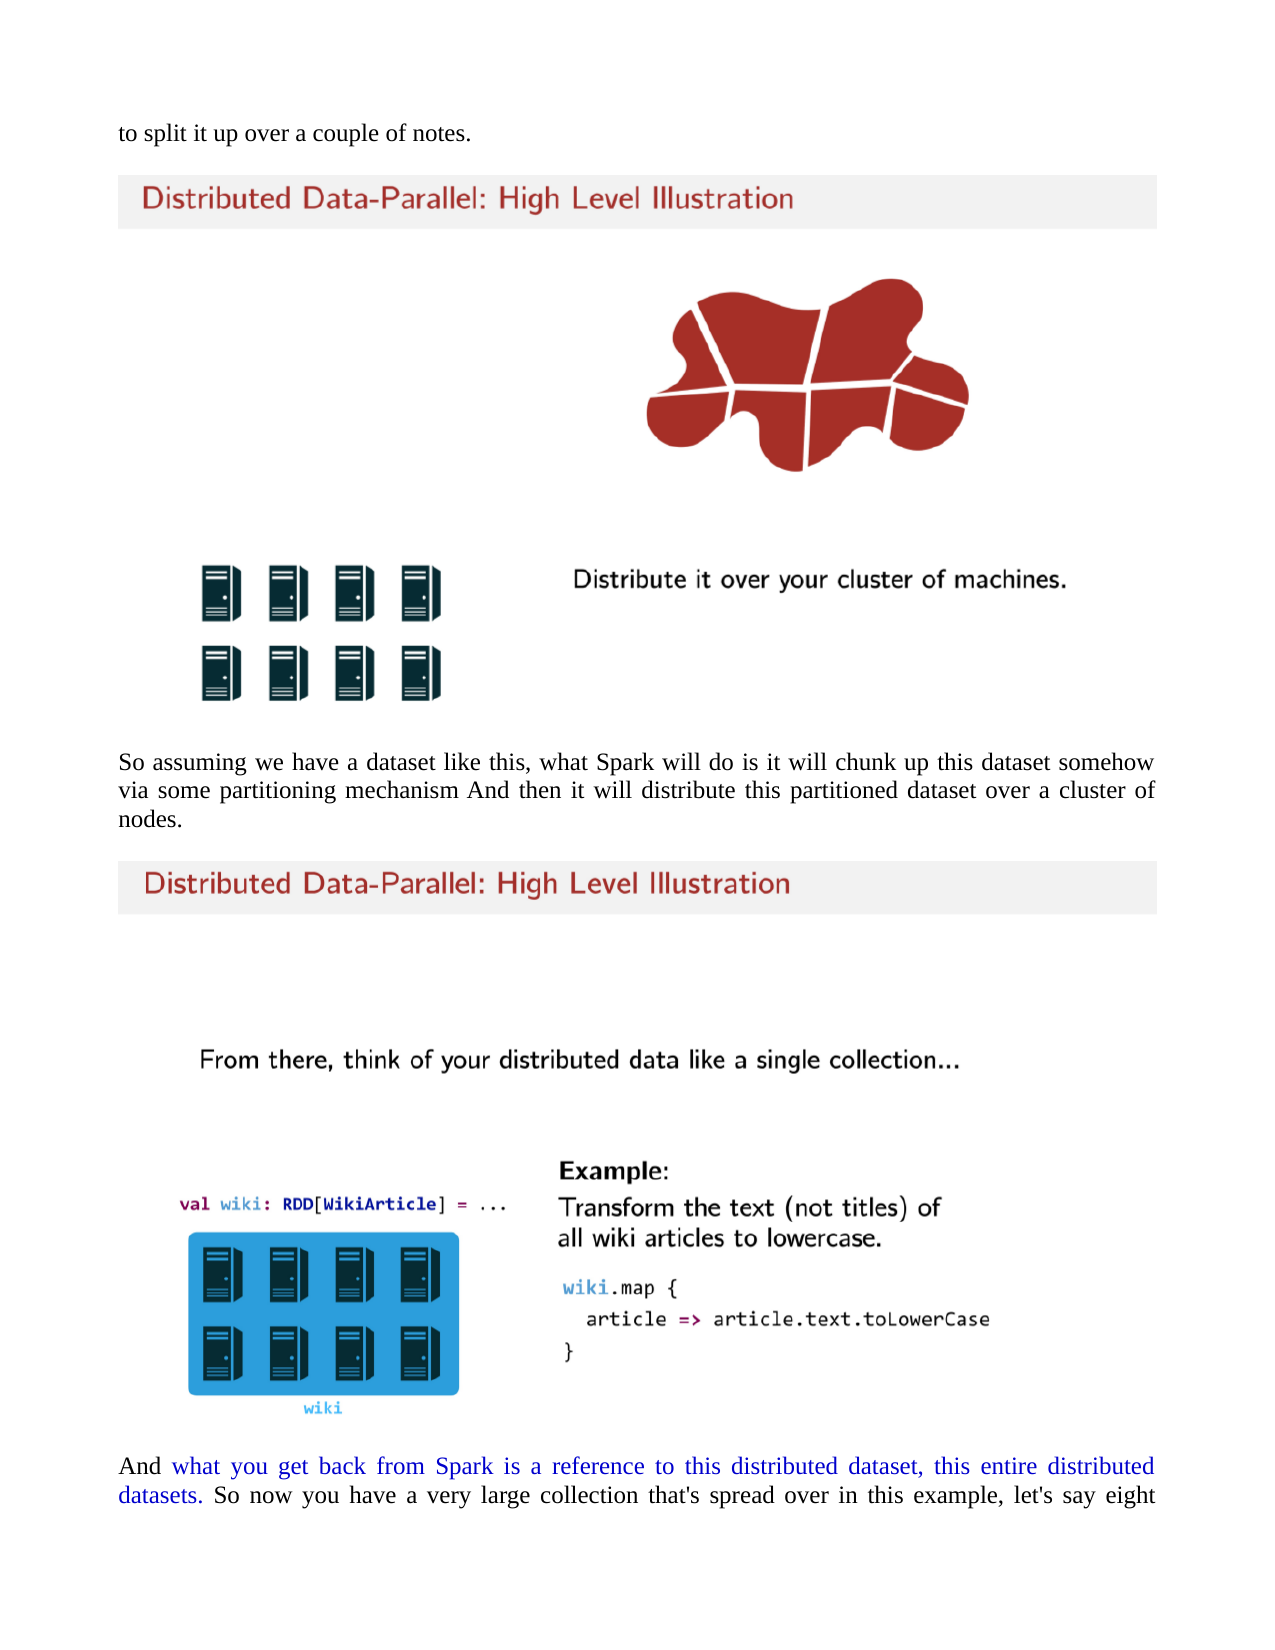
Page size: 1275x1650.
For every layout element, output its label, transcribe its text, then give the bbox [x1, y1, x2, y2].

text And what you get back from Spark is a reference to this distributed dataset, this entire distributed datasets. So now you have a very large collection that's spread over in this example, let's say eight [118, 1451, 1157, 1509]
text to split it up over a couple of notes. [118, 118, 1157, 147]
picture [118, 861, 1157, 1423]
text So assuming we have a dataset like this, what Spark will do is it will chunk up this dataset somehow via some partitioning mechanism And then it will distribute this partitioned dataset over a cluster of nodes. [118, 747, 1157, 833]
picture [118, 175, 1157, 719]
